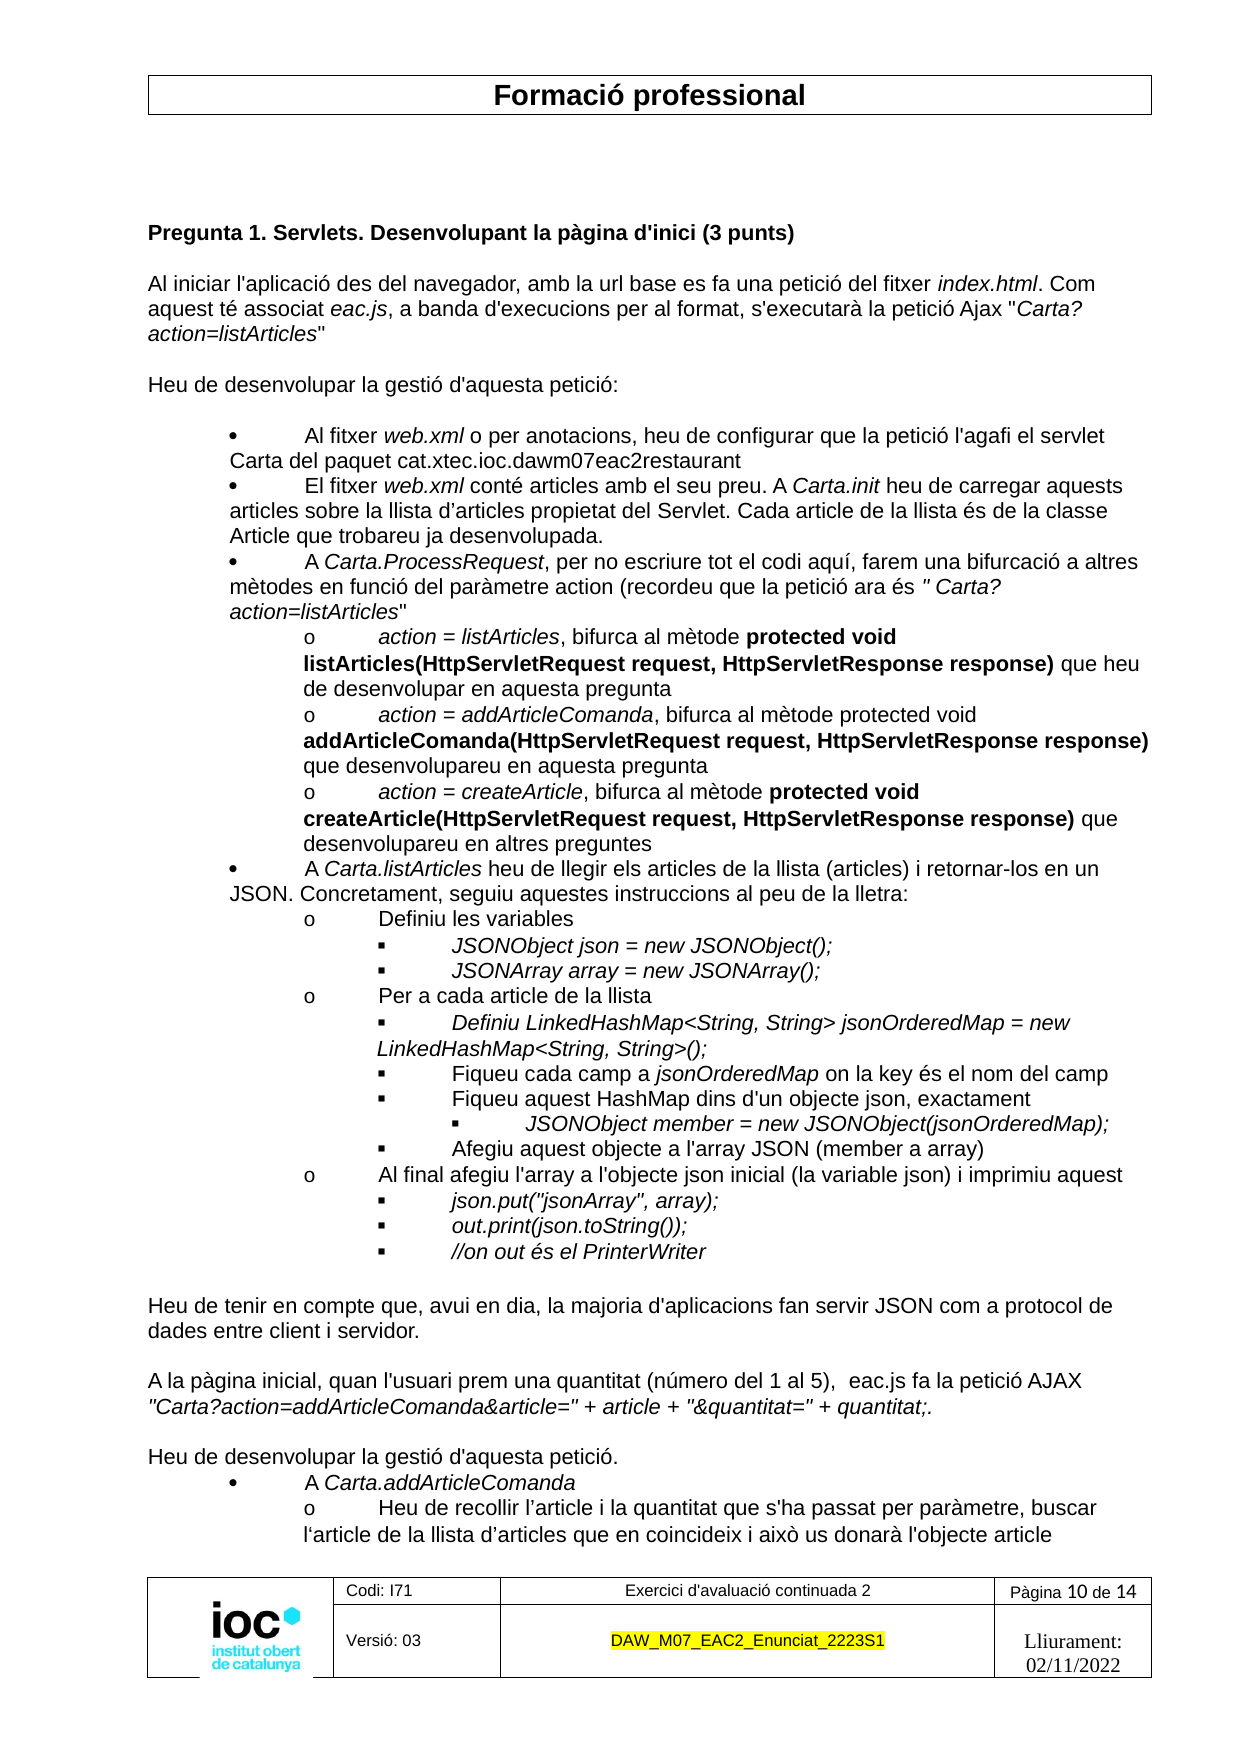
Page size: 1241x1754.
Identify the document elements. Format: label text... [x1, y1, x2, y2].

list Per a cada article de la llista [303, 983, 1152, 1010]
list Al final afegiu l'array a l'objecte json inicial (la variable json) i imprimiu aquest [303, 1161, 1152, 1188]
list JSONObject member = new JSONObject(jsonOrderedMap); [450, 1111, 1152, 1136]
list Al fitxer web.xml o per anotacions, heu de configurar que la petició l'agafi el servlet Carta del paquet cat.xtec.ioc.dawm07eac2restaurant [229, 423, 1152, 473]
list //on out és el PrinterWriter [377, 1239, 1152, 1264]
text Heu de desenvolupar la gestió d'aquesta petició. [148, 1444, 1152, 1469]
list Definiu les variables [303, 906, 1152, 933]
list Definiu LinkedHashMap<String, String> jsonOrderedMap = new LinkedHashMap<String, String>(); [377, 1010, 1152, 1061]
list action = createArticle, bifurca al mètode protected void createArticle(HttpServletRequest request, HttpServletResponse response) que desenvolupareu en altres preguntes [303, 779, 1152, 856]
list out.print(json.toString()); [377, 1213, 1152, 1239]
list JSONArray array = new JSONArray(); [377, 958, 1152, 983]
list El fitxer web.xml conté articles amb el seu preu. A Carta.init heu de carregar aquests articles sobre la llista d’articles propietat del Servlet. Cada article de la llista és de la classe Article que trobareu ja desenvolupada. [229, 473, 1152, 549]
list Heu de recollir l’article i la quantitat que s'ha passat per paràmetre, buscar l‘article de la llista d’articles que en coincideix i això us donarà l'objecte article [303, 1495, 1152, 1547]
text A la pàgina inicial, quan l'usuari prem una quantitat (número del 1 al 5), eac.js fa la petició AJAX "Carta?action=addArticleComanda&article=" + article + "&quantitat=" + quantitat;. [148, 1368, 1152, 1419]
list A Carta.listArticles heu de llegir els articles de la llista (articles) i retornar-los en un JSON. Concretament, seguiu aquestes instruccions al peu de la lletra: [229, 856, 1152, 906]
list action = addArticleComanda, bifurca al mètode protected void addArticleComanda(HttpServletRequest request, HttpServletResponse response) que desenvolupareu en aquesta pregunta [303, 701, 1152, 779]
list A Carta.ProcessRequest, per no escriure tot el codi aquí, farem una bifurcació a altres mètodes en funció del paràmetre action (recordeu que la petició ara és " Carta?action=listArticles" [229, 549, 1152, 624]
text Heu de tenir en compte que, avui en dia, la majoria d'aplicacions fan servir JSON com a protocol de dades entre client i servidor. [148, 1293, 1152, 1343]
list JSONObject json = new JSONObject(); [377, 933, 1152, 958]
list action = listArticles, bifurca al mètode protected void listArticles(HttpServletRequest request, HttpServletResponse response) que heu de desenvolupar en aquesta pregunta [303, 624, 1152, 701]
list A Carta.addArticleComanda [229, 1469, 1152, 1495]
list Fiqueu aquest HashMap dins d'un objecte json, exactament [377, 1086, 1152, 1111]
list Fiqueu cada camp a jsonOrderedMap on la key és el nom del camp [377, 1061, 1152, 1086]
list Afegiu aquest objecte a l'array JSON (member a array) [377, 1136, 1152, 1161]
text Pregunta 1. Servlets. Desenvolupant la pàgina d'inici (3 punts) [148, 220, 1152, 246]
text Al iniciar l'aplicació des del navegador, amb la url base es fa una petició del fitxer index.html. Com aquest té associat eac.js, a banda d'execucions per al format, s'executarà la petició Ajax "Carta?action=listArticles" [148, 271, 1152, 347]
text Heu de desenvolupar la gestió d'aquesta petició: [148, 372, 1152, 397]
list json.put("jsonArray", array); [377, 1188, 1152, 1213]
